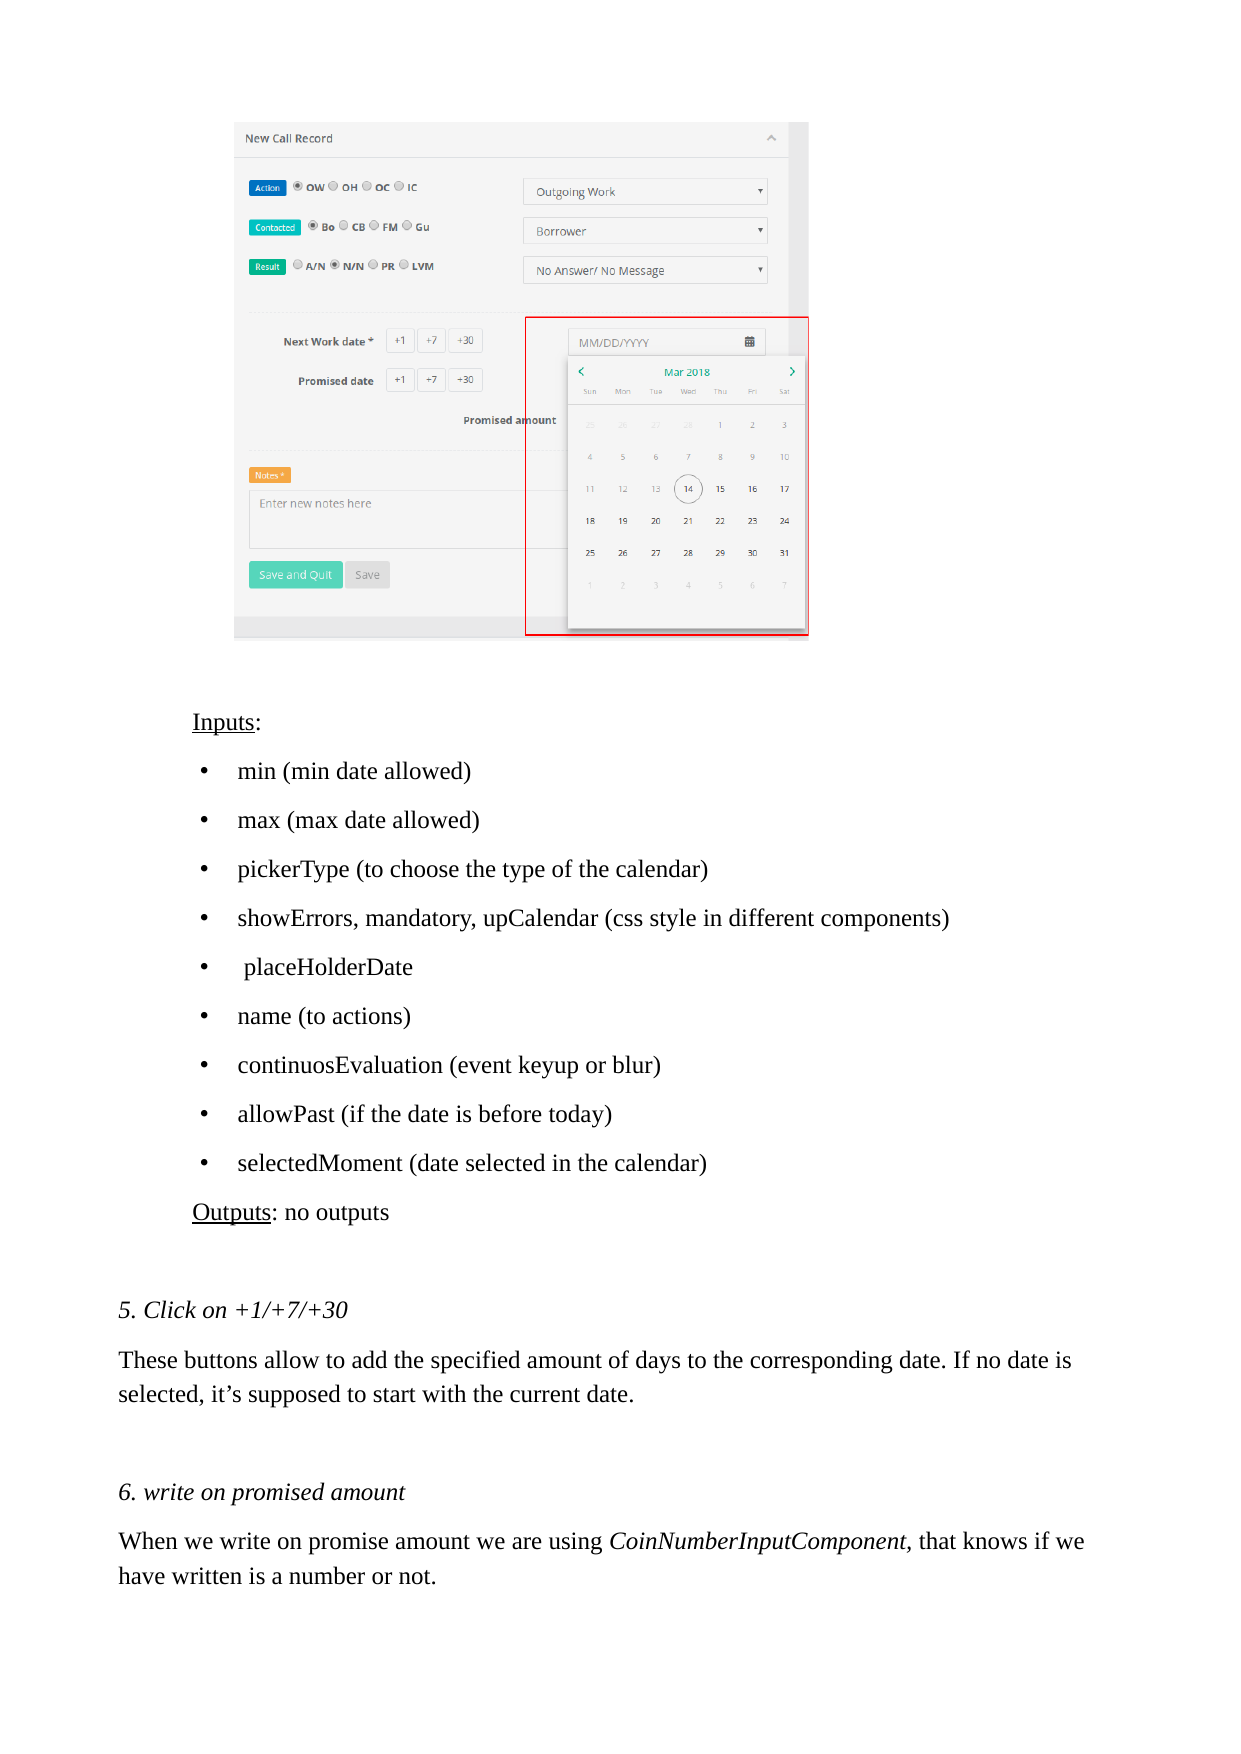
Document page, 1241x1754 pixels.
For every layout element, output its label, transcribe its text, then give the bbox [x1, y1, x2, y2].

text When we write on promise amount we are using CoinNumberInputComponent, that knows if we have written is a number or not. [118, 1526, 1122, 1589]
text 5. Click on +1/+7/+30 [118, 1296, 1122, 1324]
list selectedMoment (date selected in the calendar) [200, 1148, 1122, 1177]
text Inputs: [118, 707, 1122, 736]
list placeHolderDate [200, 952, 1122, 981]
list continuosEvaluation (event keyup or blur) [200, 1050, 1122, 1079]
list showErrors, mandatory, upCalendar (css style in different components) [200, 903, 1122, 932]
text Outputs: no outputs [118, 1197, 1122, 1226]
list max (max date allowed) [200, 805, 1122, 834]
text These buttons allow to add the specified amount of days to the corresponding date. If no date is selected, it’s supposed to start with the current date. [118, 1345, 1122, 1408]
text 6. write on promised amount [118, 1477, 1122, 1506]
list name (to actions) [200, 1001, 1122, 1030]
list allowPast (if the date is before today) [200, 1099, 1122, 1128]
list pickerType (to choose the type of the calendar) [200, 854, 1122, 883]
list min (min date allowed) [200, 756, 1122, 785]
picture [234, 122, 809, 641]
